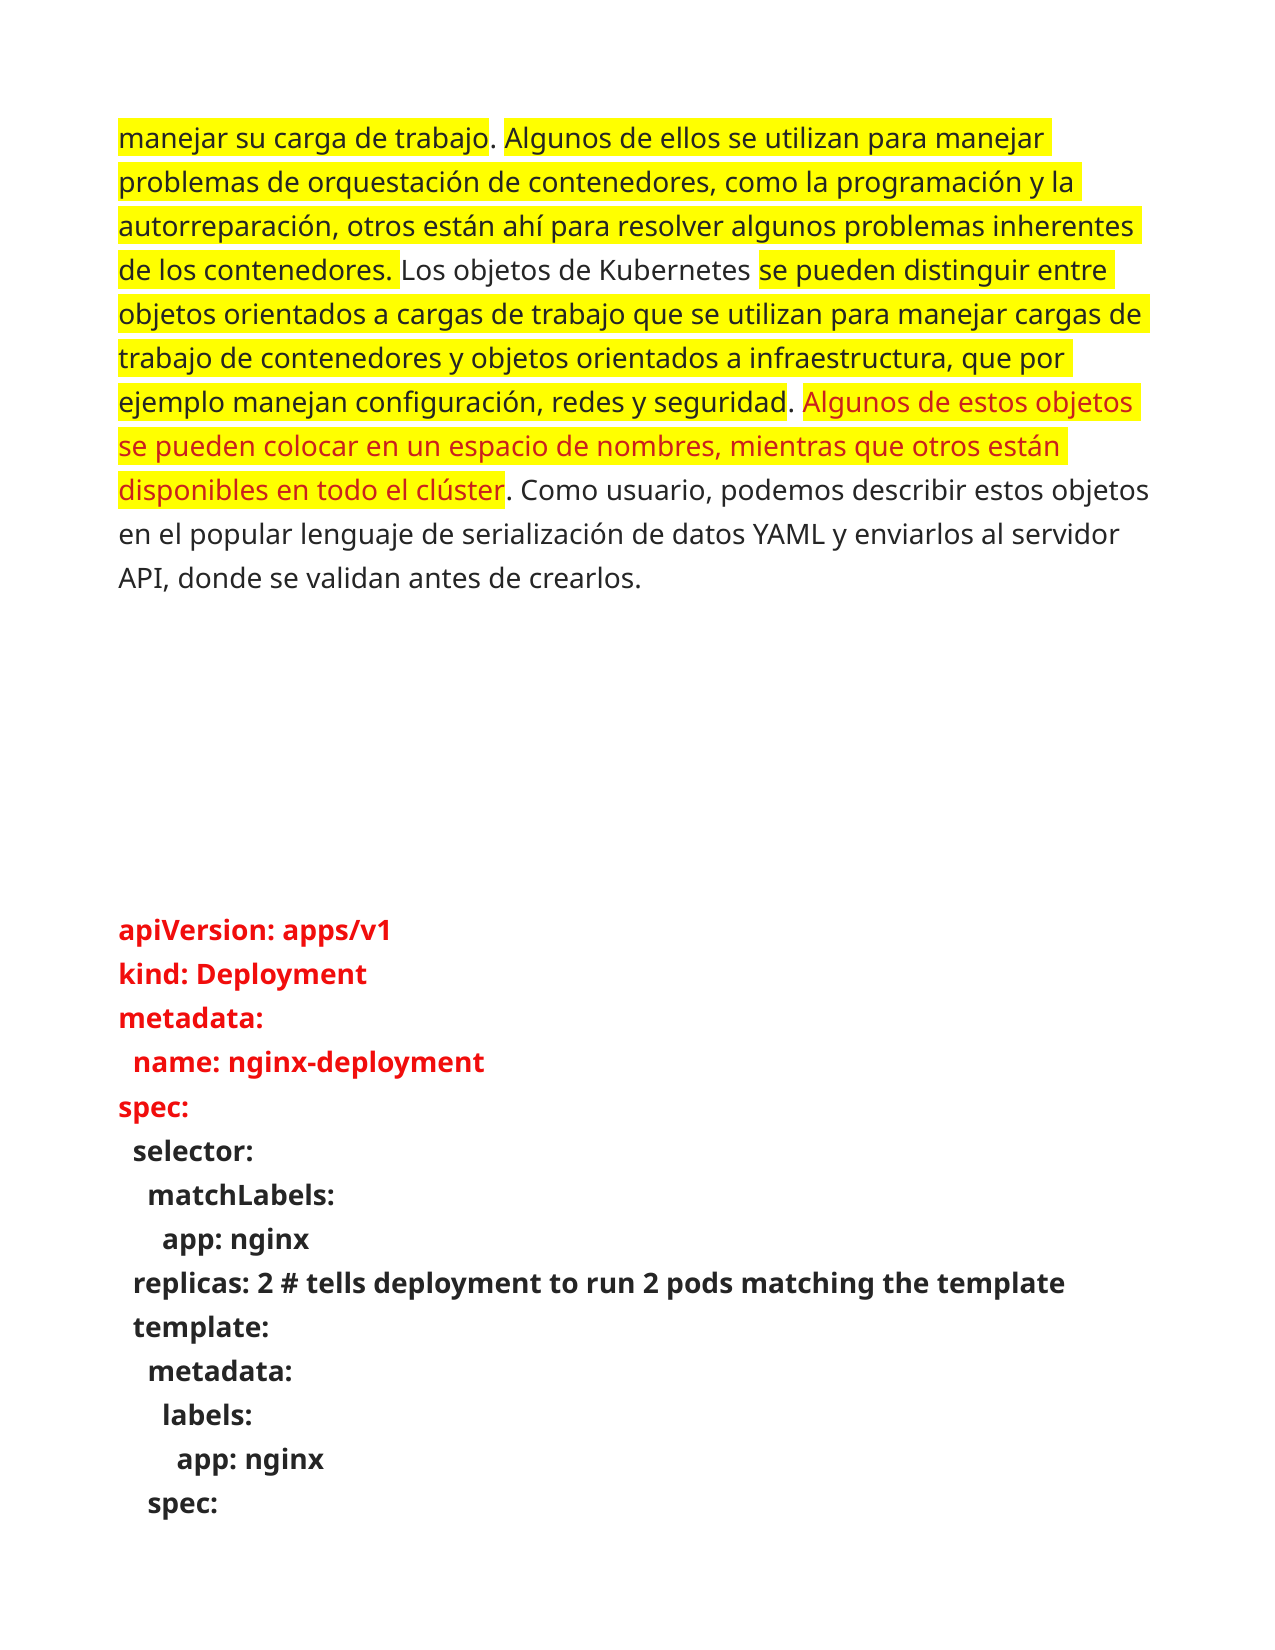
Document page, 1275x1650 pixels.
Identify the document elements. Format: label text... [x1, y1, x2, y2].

text apiVersion: apps/v1 kind: Deployment metadata: name: nginx-deployment spec: selector: matchLabels: app: nginx replicas: 2 # tells deployment to run 2 pods matching the template template: metadata: labels: app: nginx spec: [118, 911, 1157, 1522]
text manejar su carga de trabajo. Algunos de ellos se utilizan para manejar problemas de orquestación de contenedores, como la programación y la autorreparación, otros están ahí para resolver algunos problemas inherentes de los contenedores. Los objetos de Kubernetes se pueden distinguir entre objetos orientados a cargas de trabajo que se utilizan para manejar cargas de trabajo de contenedores y objetos orientados a infraestructura, que por ejemplo manejan configuración, redes y seguridad. Algunos de estos objetos se pueden colocar en un espacio de nombres, mientras que otros están disponibles en todo el clúster. Como usuario, podemos describir estos objetos en el popular lenguaje de serialización de datos YAML y enviarlos al servidor API, donde se validan antes de crearlos. [118, 118, 1157, 597]
